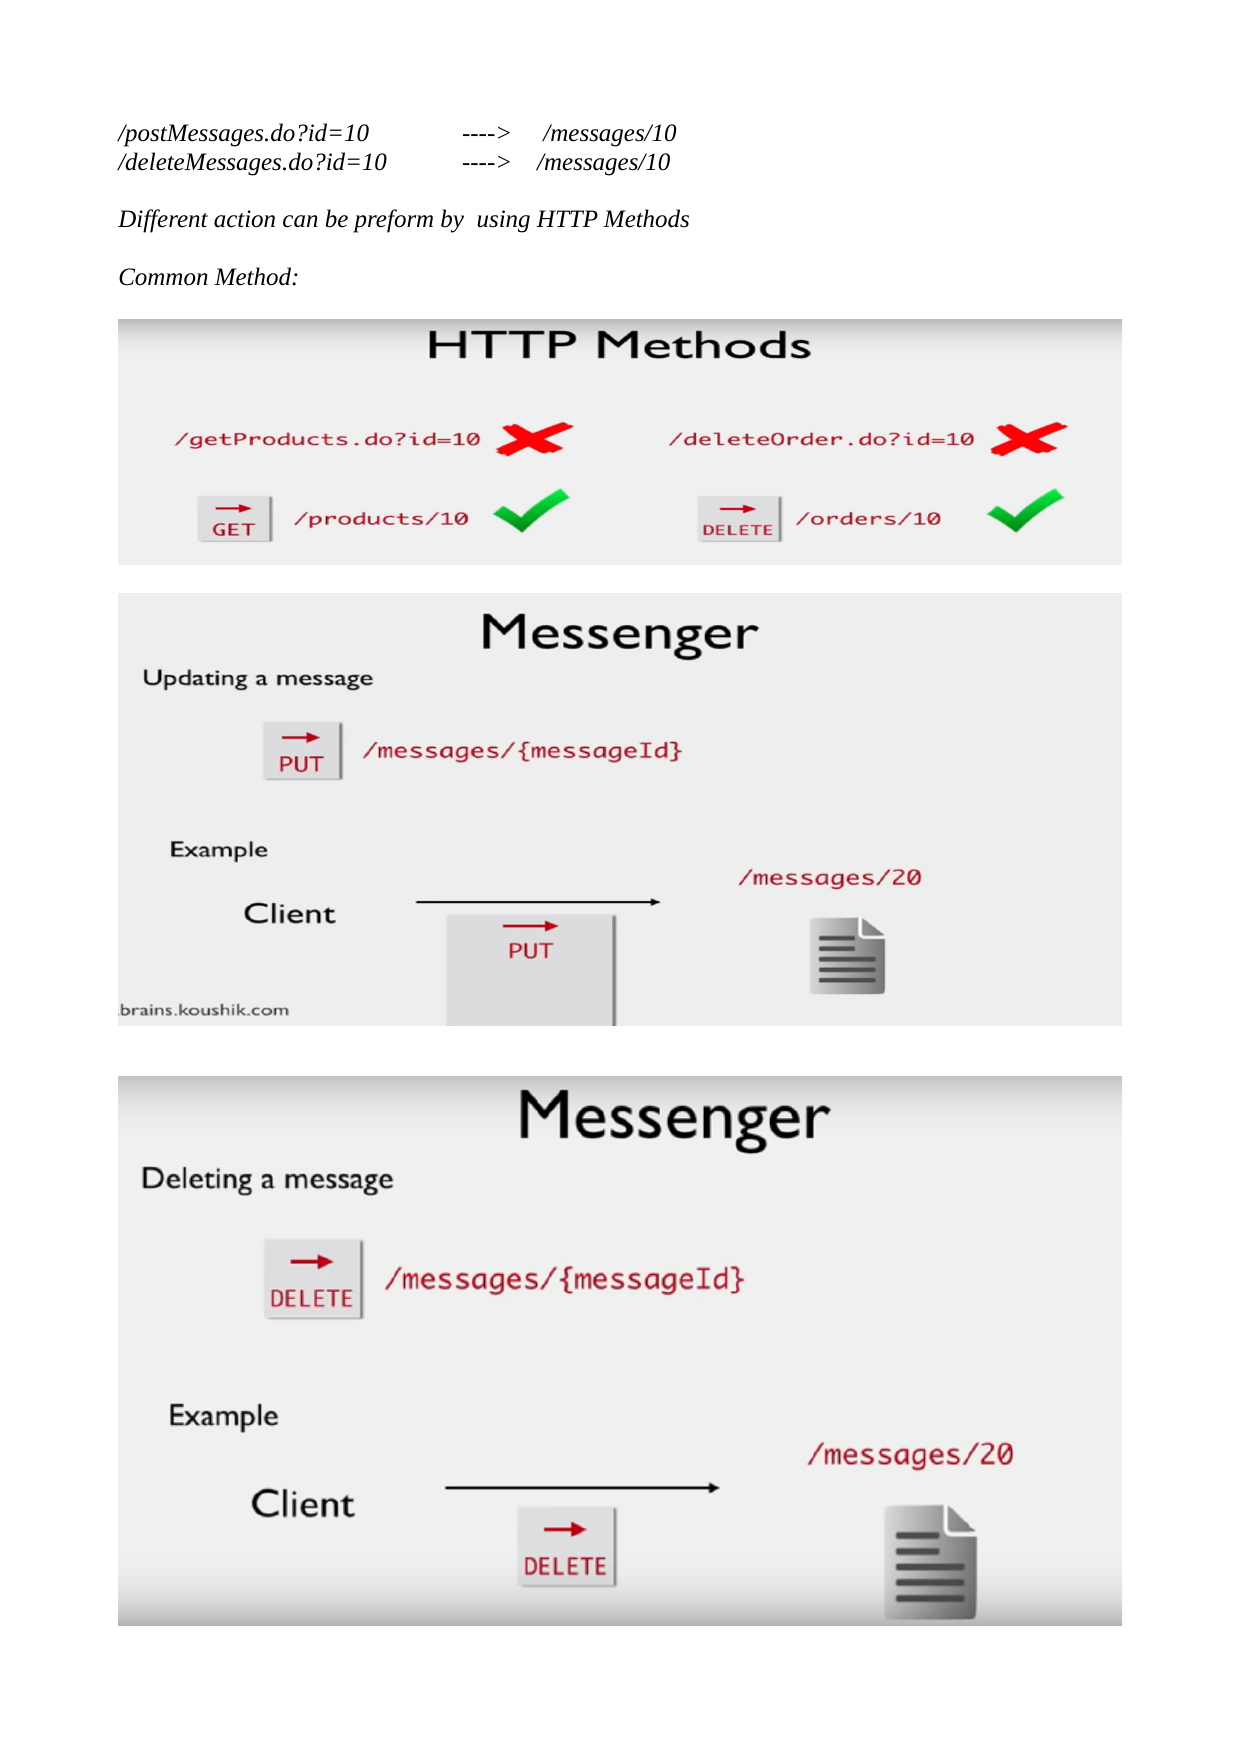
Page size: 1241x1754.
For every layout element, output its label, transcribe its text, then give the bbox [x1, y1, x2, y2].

text /postMessages.do?id=10 ----> /messages/10 [118, 118, 1122, 147]
text Common Method: [118, 262, 1122, 291]
text Different action can be preform by using HTTP Methods [118, 204, 1122, 233]
picture [118, 593, 1123, 1026]
picture [118, 1076, 1123, 1626]
text /deleteMessages.do?id=10 ----> /messages/10 [118, 147, 1122, 176]
picture [118, 319, 1123, 565]
